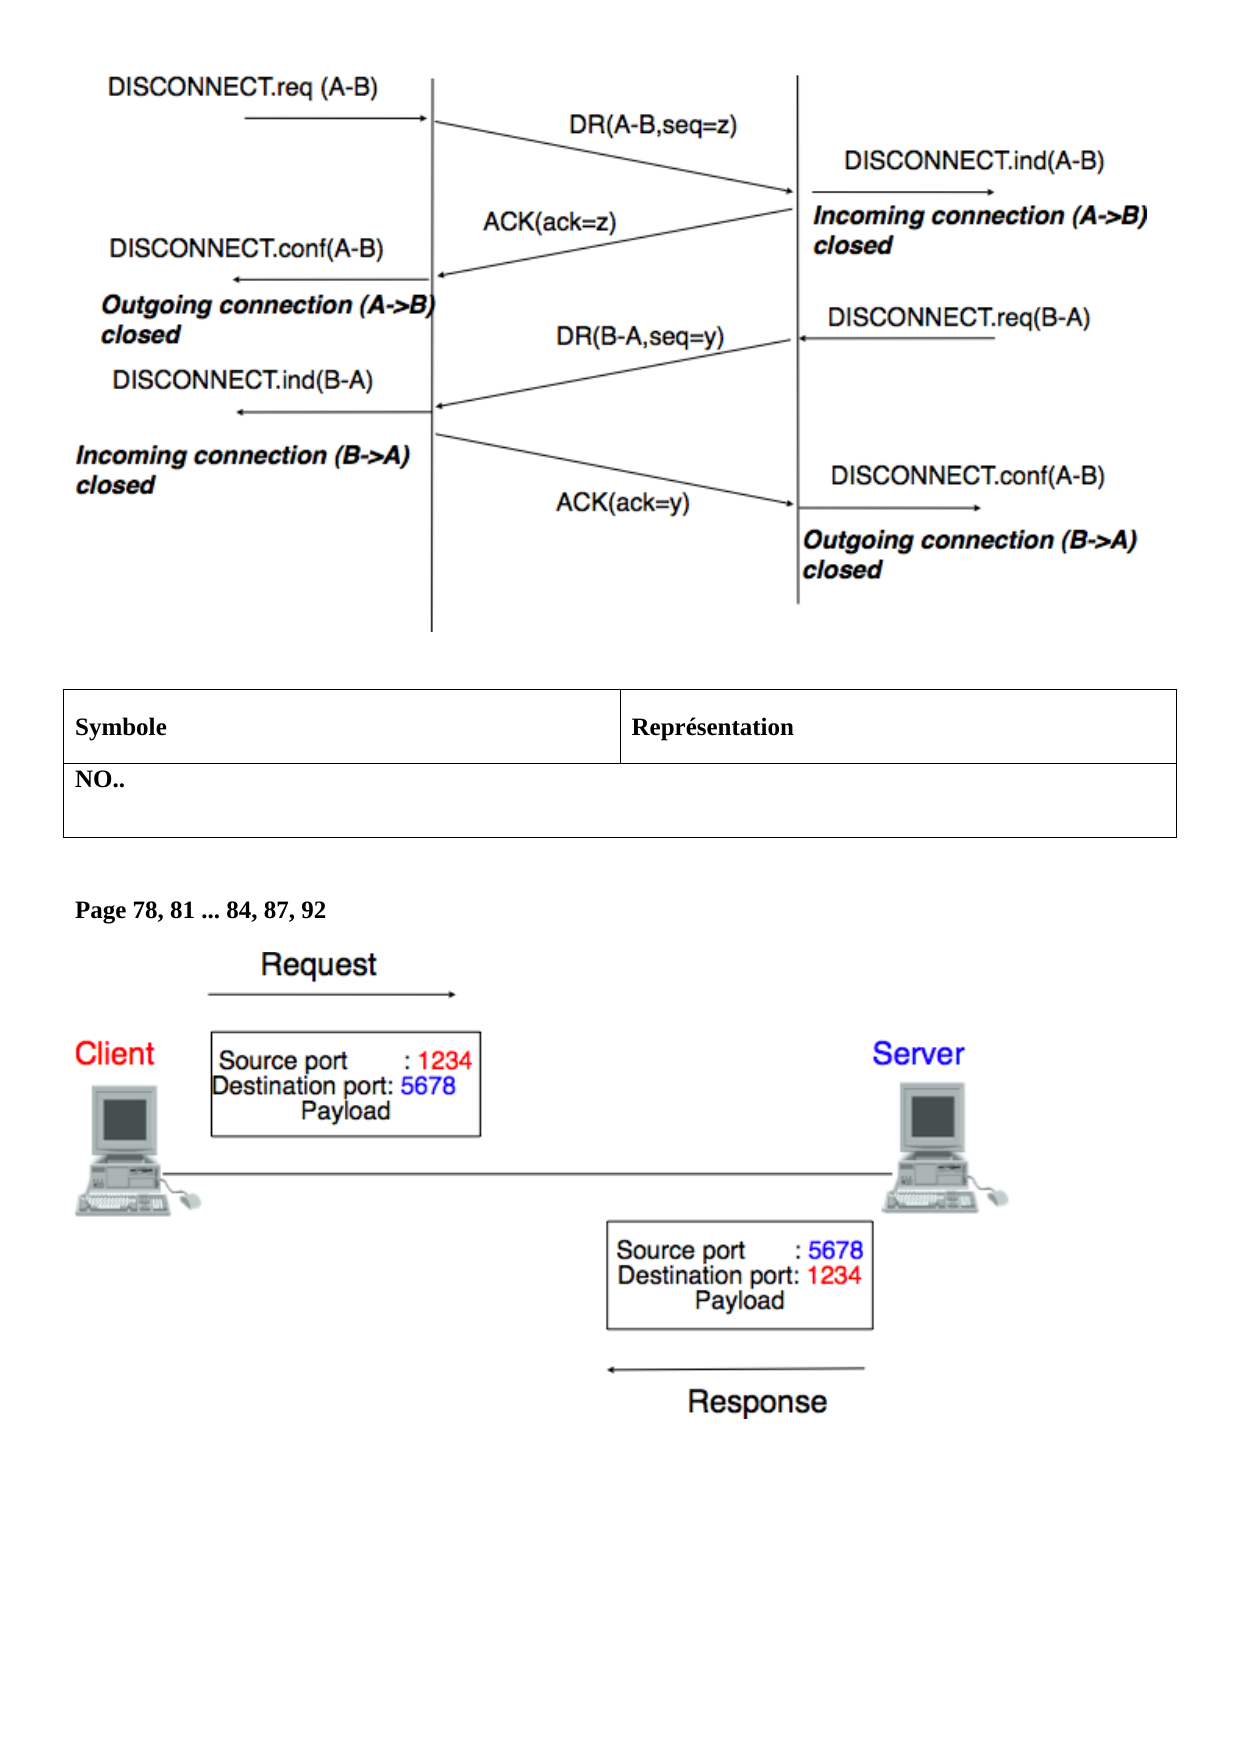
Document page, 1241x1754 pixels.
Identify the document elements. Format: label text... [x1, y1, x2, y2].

picture [75, 952, 1010, 1419]
picture [75, 75, 1147, 632]
table_header Représentation [621, 690, 1176, 763]
text Page 78, 81 ... 84, 87, 92 [75, 895, 1165, 924]
table_cell NO.. [64, 764, 1176, 837]
table_header Symbole [64, 690, 620, 763]
